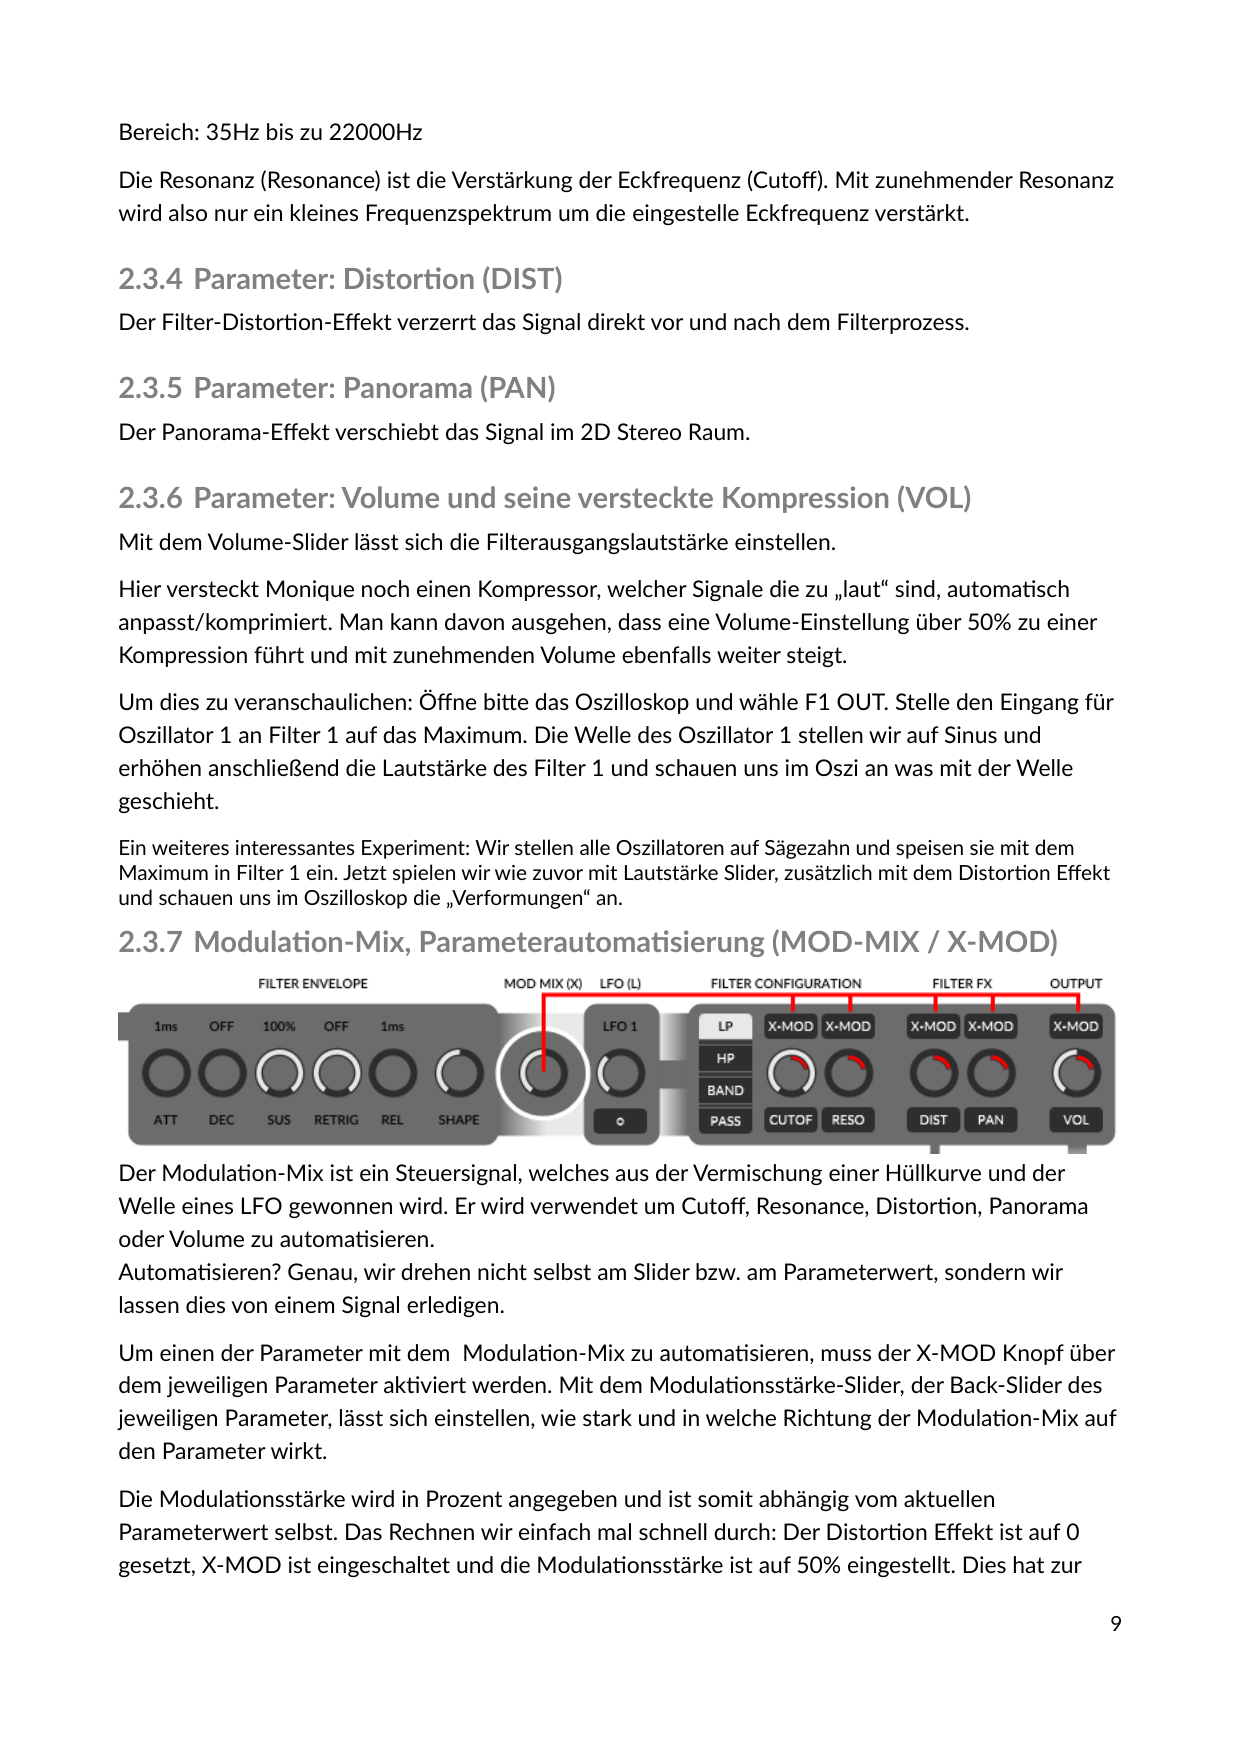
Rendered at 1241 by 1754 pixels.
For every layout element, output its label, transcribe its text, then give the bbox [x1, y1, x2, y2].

subtitle Parameter: Distortion (DIST) [118, 261, 1122, 296]
text Um einen der Parameter mit dem Modulation-Mix zu automatisieren, muss der X-MOD Knopf über dem jeweiligen Parameter aktiviert werden. Mit dem Modulationsstärke-Slider, der Back-Slider des jeweiligen Parameter, lässt sich einstellen, wie stark und in welche Richtung der Modulation-Mix auf den Parameter wirkt. [118, 1338, 1122, 1464]
subtitle Parameter: Panorama (PAN) [118, 370, 1122, 405]
text Der Filter-Distortion-Effekt verzerrt das Signal direkt vor und nach dem Filterprozess. [118, 308, 1122, 336]
text Die Modulationsstärke wird in Prozent angegeben und ist somit abhängig vom aktuellen Parameterwert selbst. Das Rechnen wir einfach mal schnell durch: Der Distortion Effekt ist auf 0 gesetzt, X-MOD ist eingeschaltet und die Modulationsstärke ist auf 50% eingestellt. Dies hat zur [118, 1484, 1122, 1578]
subtitle Parameter: Volume und seine versteckte Kompression (VOL) [118, 480, 1122, 515]
text Die Resonanz (Resonance) ist die Verstärkung der Eckfrequenz (Cutoff). Mit zunehmender Resonanz wird also nur ein kleines Frequenzspektrum um die eingestelle Eckfrequenz verstärkt. [118, 166, 1122, 226]
text Ein weiteres interessantes Experiment: Wir stellen alle Oszillatoren auf Sägezahn und speisen sie mit dem Maximum in Filter 1 ein. Jetzt spielen wir wie zuvor mit Lautstärke Slider, zusätzlich mit dem Distortion Effekt und schauen uns im Oszilloskop die „Verformungen“ an. [118, 834, 1122, 909]
picture [118, 971, 1123, 1154]
text Um dies zu veranschaulichen: Öffne bitte das Oszilloskop und wähle F1 OUT. Stelle den Eingang für Oszillator 1 an Filter 1 auf das Maximum. Die Welle des Oszillator 1 stellen wir auf Sinus und erhöhen anschließend die Lautstärke des Filter 1 und schauen uns im Oszi an was mit der Welle geschieht. [118, 688, 1122, 814]
text Der Modulation-Mix ist ein Steuersignal, welches aus der Vermischung einer Hüllkurve und der Welle eines LFO gewonnen wird. Er wird verwendet um Cutoff, Resonance, Distortion, Panorama oder Volume zu automatisieren. Automatisieren? Genau, wir drehen nicht selbst am Slider bzw. am Parameterwert, sondern wir lassen dies von einem Signal erledigen. [118, 1154, 1122, 1318]
text Hier versteckt Monique noch einen Kompressor, welcher Signale die zu „laut“ sind, automatisch anpasst/komprimiert. Man kann davon ausgehen, dass eine Volume-Einstellung über 50% zu einer Kompression führt und mit zunehmenden Volume ebenfalls weiter steigt. [118, 575, 1122, 668]
text Bereich: 35Hz bis zu 22000Hz [118, 118, 1122, 146]
subtitle Modulation-Mix, Parameterautomatisierung (MOD-MIX / X-MOD) [118, 924, 1122, 959]
text Der Panorama-Effekt verschiebt das Signal im 2D Stereo Raum. [118, 418, 1122, 445]
text Mit dem Volume-Slider lässt sich die Filterausgangslautstärke einstellen. [118, 527, 1122, 555]
